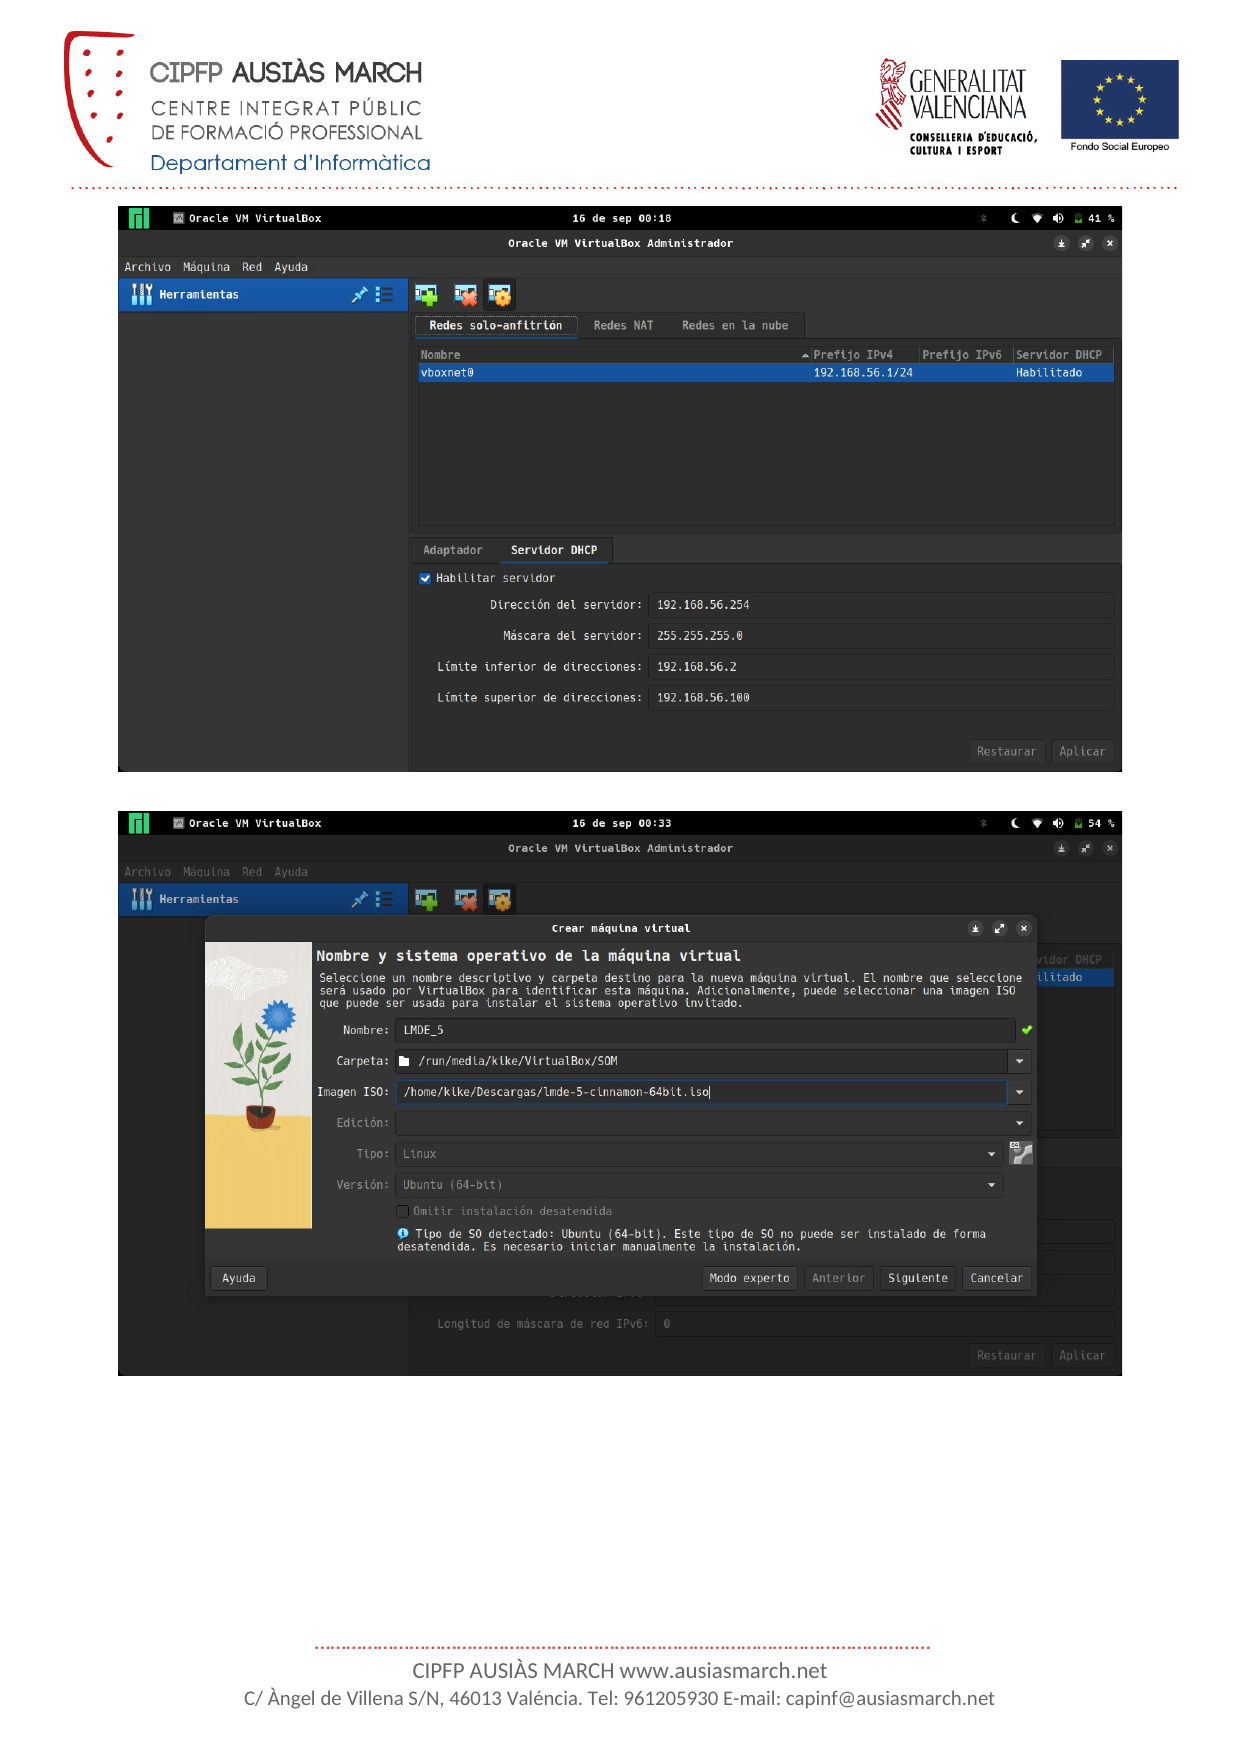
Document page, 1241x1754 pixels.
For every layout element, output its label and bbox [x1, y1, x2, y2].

picture [118, 811, 1123, 1376]
picture [118, 206, 1123, 772]
picture [57, 25, 1185, 194]
